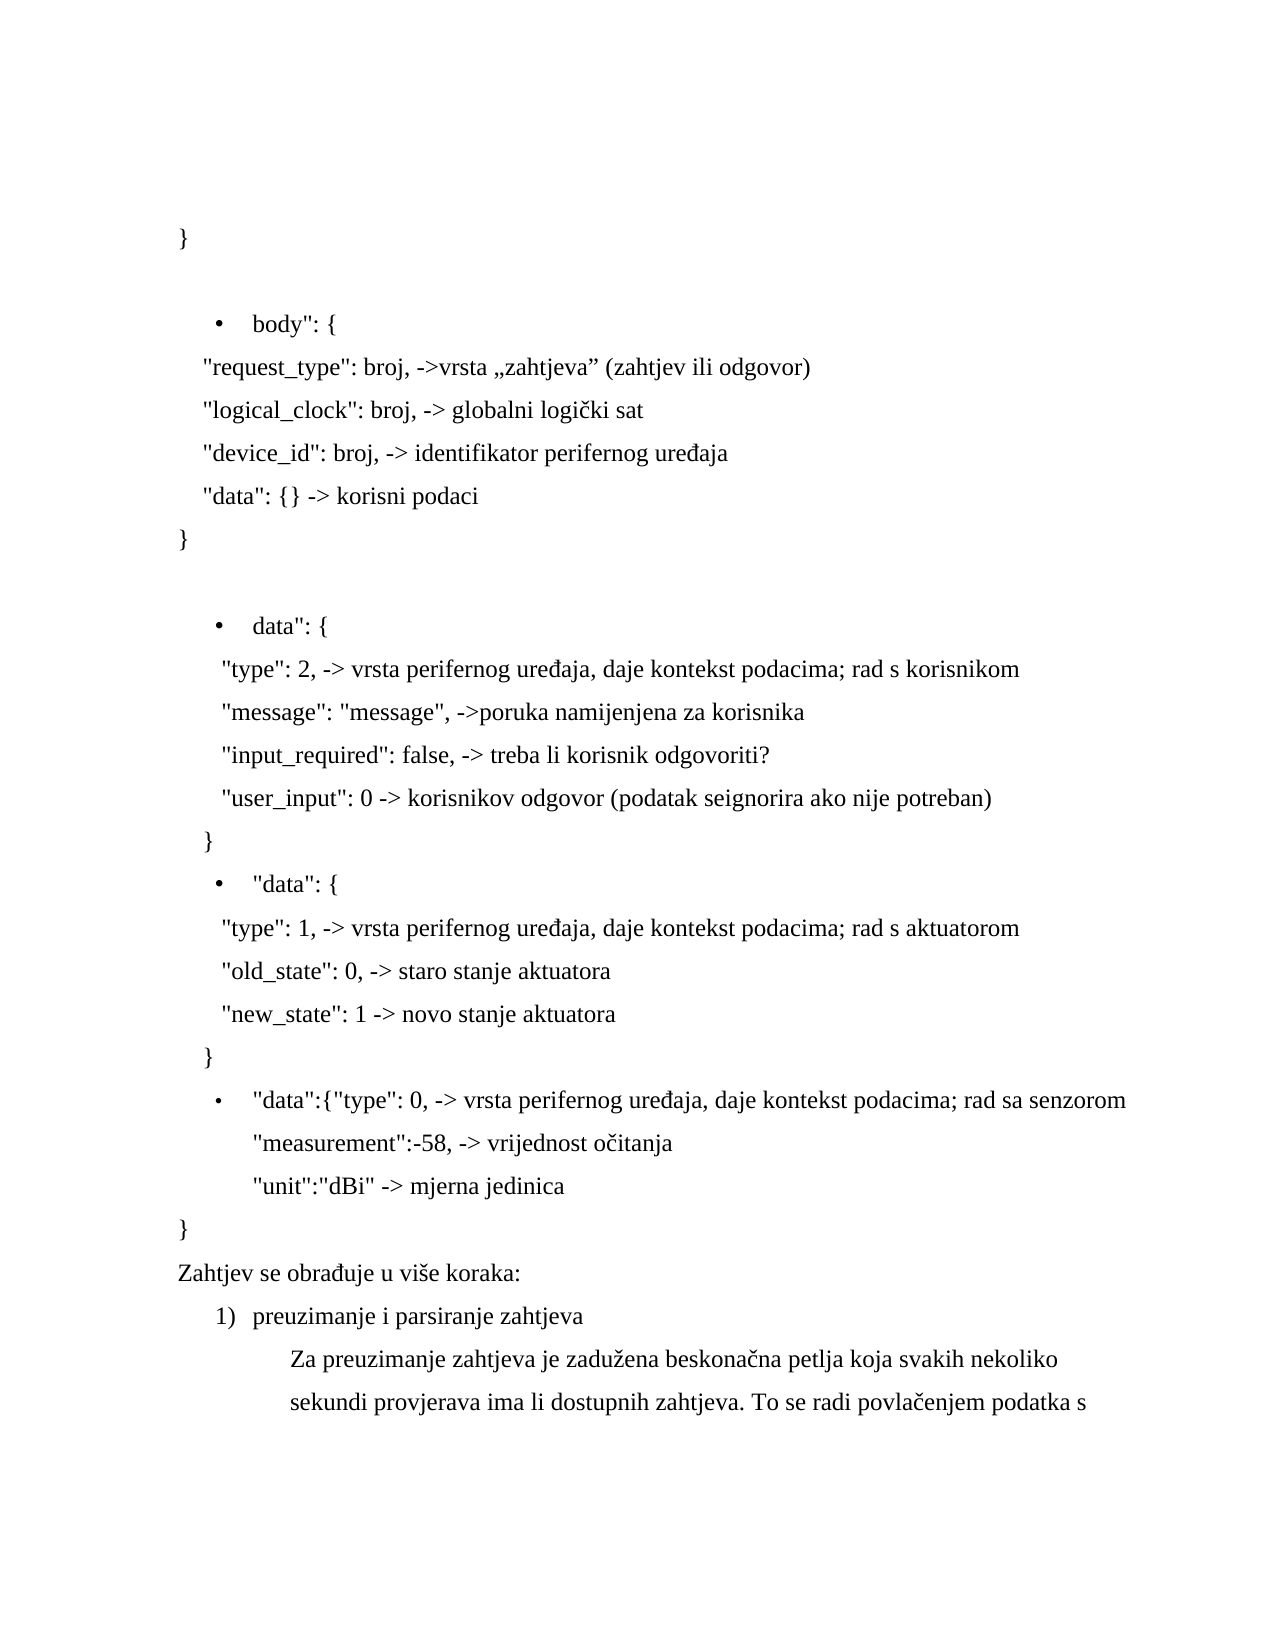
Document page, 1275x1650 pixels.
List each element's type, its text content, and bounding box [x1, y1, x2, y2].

list "data": { [215, 869, 1127, 898]
text "measurement":-58, -> vrijednost očitanja [177, 1128, 1127, 1157]
list Za preuzimanje zahtjeva je zadužena beskonačna petlja koja svakih nekoliko sekundi provjerava ima li dostupnih zahtjeva. To se radi povlačenjem podatka s [252, 1344, 1127, 1416]
list data": { [215, 611, 1127, 639]
text "input_required": false, -> treba li korisnik odgovoriti? [177, 740, 1127, 769]
text "user_input": 0 -> korisnikov odgovor (podatak seignorira ako nije potreban) [177, 783, 1127, 812]
list "data":{"type": 0, -> vrsta perifernog uređaja, daje kontekst podacima; rad sa senzorom [215, 1085, 1127, 1114]
list preuzimanje i parsiranje zahtjeva [215, 1301, 1127, 1329]
text } [177, 524, 1127, 553]
text "type": 1, -> vrsta perifernog uređaja, daje kontekst podacima; rad s aktuatorom [177, 913, 1127, 941]
list body": { [215, 309, 1127, 338]
text "data": {} -> korisni podaci [177, 481, 1127, 510]
text } [177, 1214, 1127, 1243]
text "device_id": broj, -> identifikator perifernog uređaja [177, 438, 1127, 467]
text "request_type": broj, ->vrsta „zahtjeva” (zahtjev ili odgovor) [177, 352, 1127, 381]
text "new_state": 1 -> novo stanje aktuatora [177, 999, 1127, 1028]
text Zahtjev se obrađuje u više koraka: [177, 1258, 1127, 1286]
text "message": "message", ->poruka namijenjena za korisnika [177, 697, 1127, 726]
text "type": 2, -> vrsta perifernog uređaja, daje kontekst podacima; rad s korisnikom [177, 654, 1127, 683]
text } [177, 1042, 1127, 1071]
text } [177, 826, 1127, 855]
text } [177, 223, 1127, 251]
text "old_state": 0, -> staro stanje aktuatora [177, 956, 1127, 984]
text "logical_clock": broj, -> globalni logički sat [177, 395, 1127, 424]
text "unit":"dBi" -> mjerna jedinica [177, 1171, 1127, 1200]
